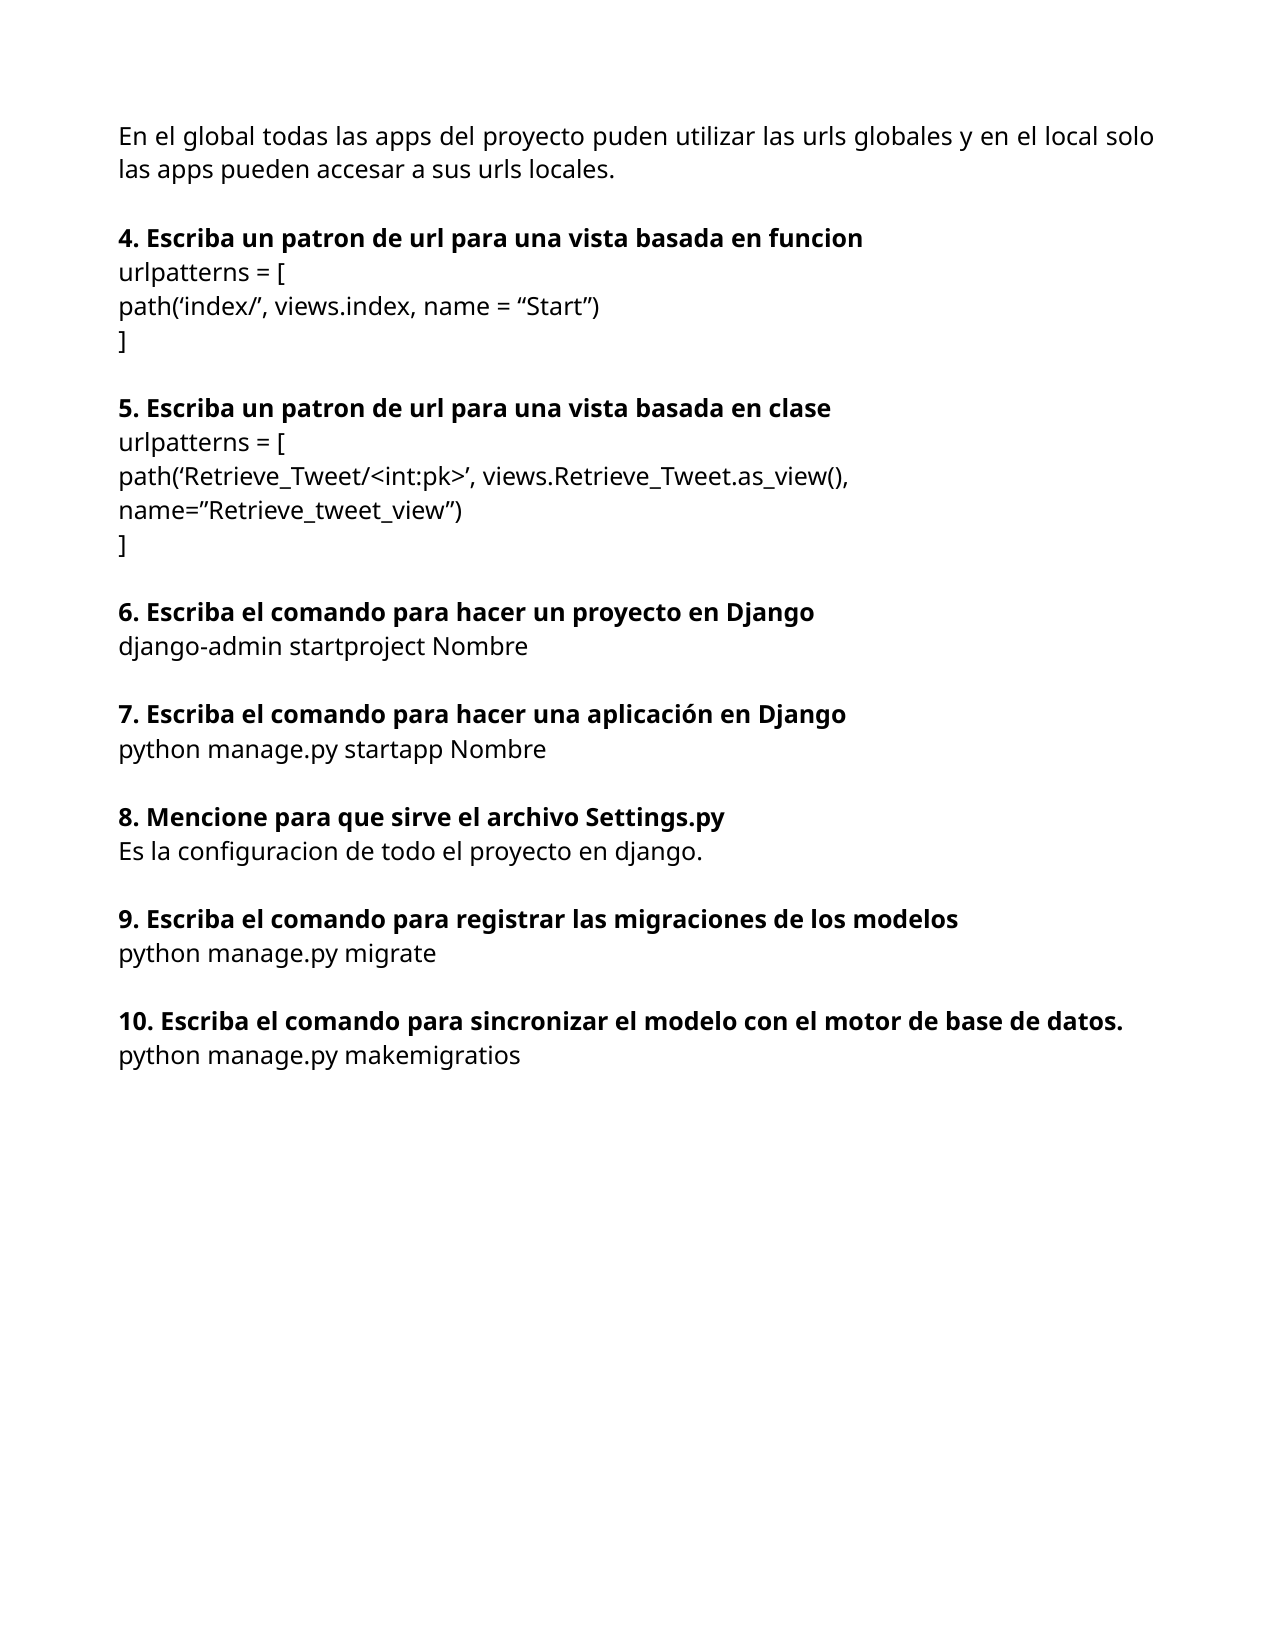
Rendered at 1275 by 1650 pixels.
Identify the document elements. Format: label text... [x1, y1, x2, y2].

text python manage.py startapp Nombre [118, 731, 1157, 765]
text En el global todas las apps del proyecto puden utilizar las urls globales y en el local solo las apps pueden accesar a sus urls locales. [118, 118, 1157, 186]
text 7. Escriba el comando para hacer una aplicación en Django [118, 697, 1157, 731]
text urlpatterns = [ [118, 254, 1157, 288]
text Es la configuracion de todo el proyecto en django. [118, 833, 1157, 867]
text 9. Escriba el comando para registrar las migraciones de los modelos [118, 902, 1157, 936]
text 4. Escriba un patron de url para una vista basada en funcion [118, 220, 1157, 254]
text 6. Escriba el comando para hacer un proyecto en Django [118, 595, 1157, 629]
text path(‘index/’, views.index, name = “Start”) [118, 288, 1157, 322]
text path(‘Retrieve_Tweet/<int:pk>’, views.Retrieve_Tweet.as_view(), name=”Retrieve_tweet_view”) [118, 459, 1157, 527]
text 10. Escriba el comando para sincronizar el modelo con el motor de base de datos. [118, 1004, 1157, 1038]
text ] [118, 527, 1157, 561]
text urlpatterns = [ [118, 425, 1157, 459]
text django-admin startproject Nombre [118, 629, 1157, 663]
text python manage.py makemigratios [118, 1038, 1157, 1072]
text 5. Escriba un patron de url para una vista basada en clase [118, 391, 1157, 425]
text ] [118, 322, 1157, 357]
text python manage.py migrate [118, 936, 1157, 970]
text 8. Mencione para que sirve el archivo Settings.py [118, 799, 1157, 833]
